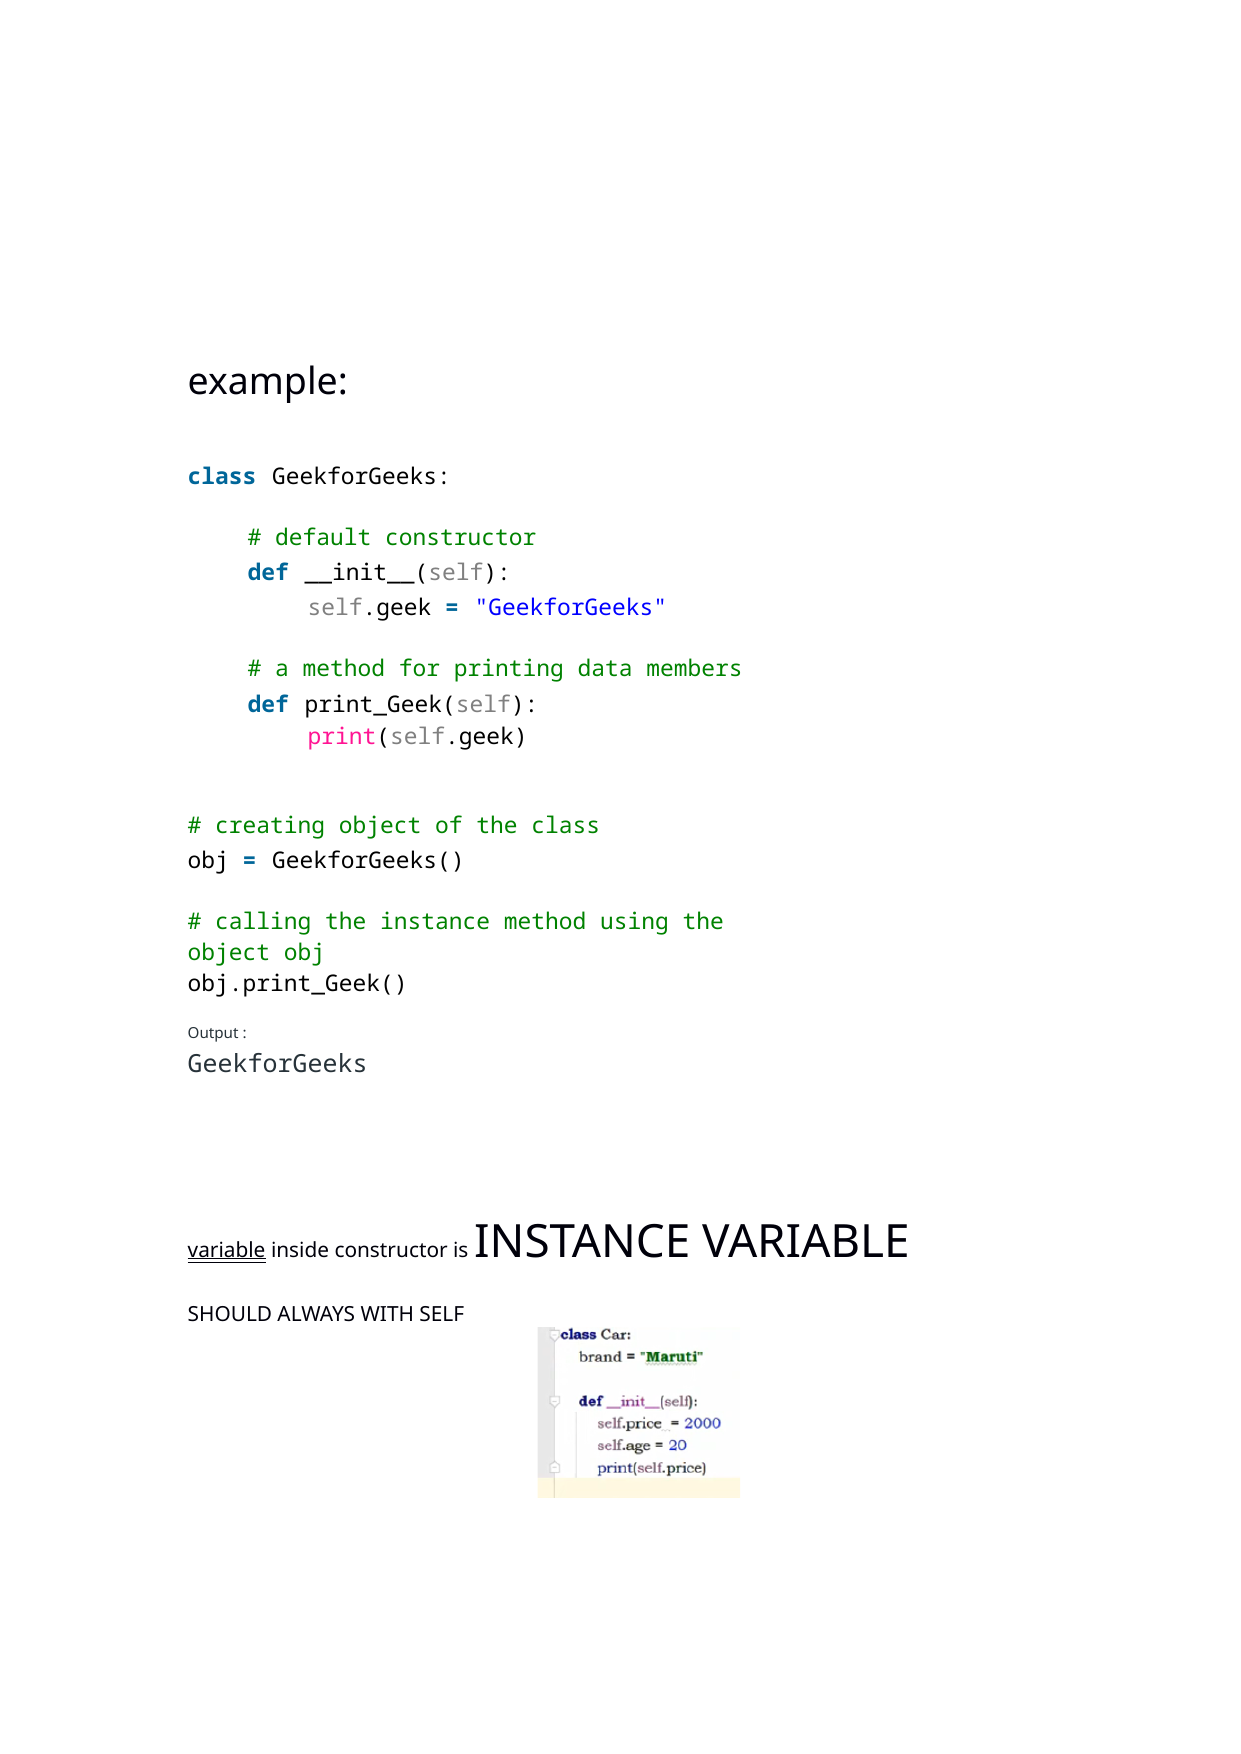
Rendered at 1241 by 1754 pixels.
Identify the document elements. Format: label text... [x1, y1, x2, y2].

text Output : [187, 1022, 1090, 1043]
text GeekforGeeks [187, 1046, 1090, 1080]
picture [537, 1327, 741, 1498]
text variable inside constructor is INSTANCE VARIABLE [187, 1208, 1090, 1271]
text example: [187, 354, 1090, 405]
table_header class GeekforGeeks: # default constructor def __init__(self): self.geek = "GeekforGeeks" # a method for printing data members def print_Geek(self): print(self.geek) # creating object of the class obj = GeekforGeeks() # calling the instance method using the object obj obj.print_Geek() [188, 456, 818, 998]
text SHOULD ALWAYS WITH SELF [187, 1299, 1090, 1327]
